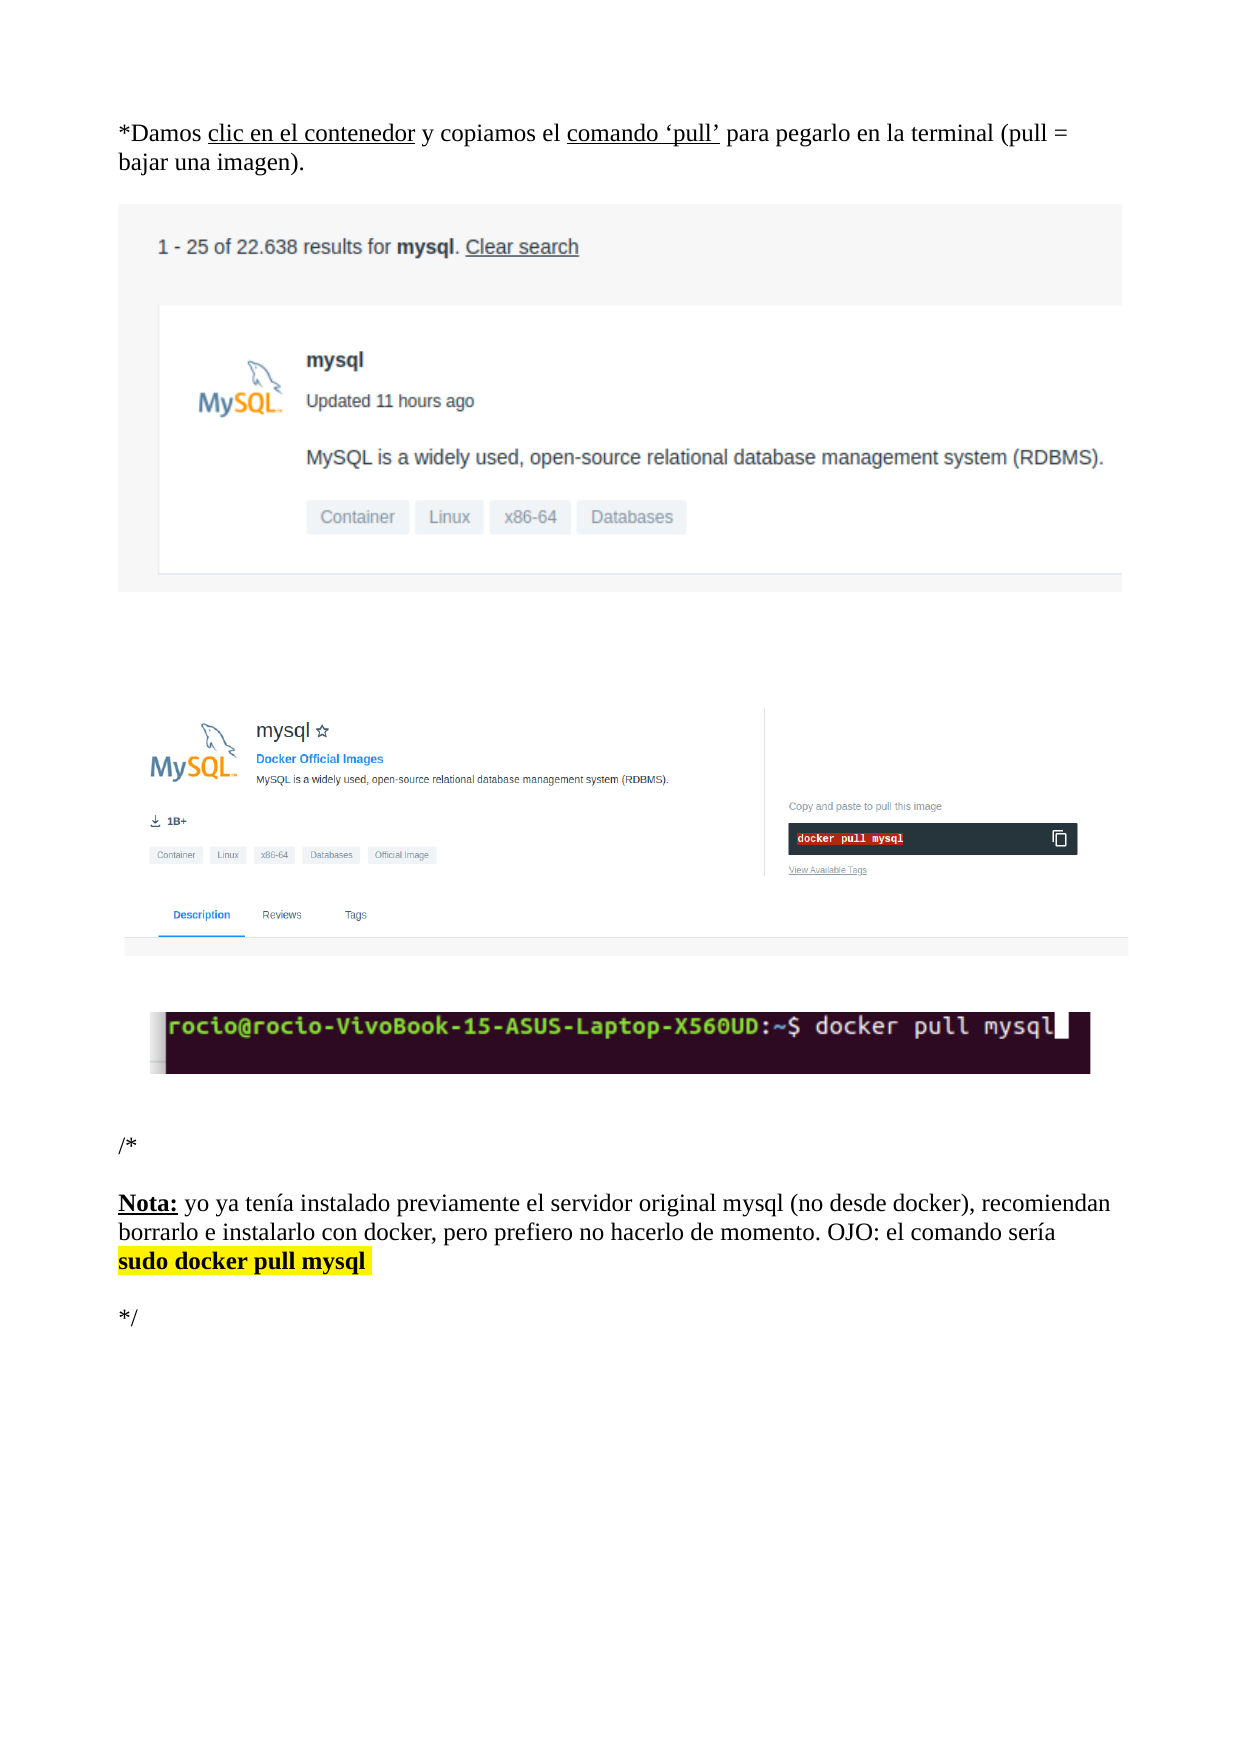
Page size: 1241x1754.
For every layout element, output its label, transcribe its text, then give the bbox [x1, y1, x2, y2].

text sudo docker pull mysql [118, 1246, 1122, 1275]
picture [118, 204, 1123, 592]
text */ [118, 1303, 1122, 1332]
text *Damos clic en el contenedor y copiamos el comando ‘pull’ para pegarlo en la terminal (pull = bajar una imagen). [118, 118, 1122, 176]
picture [149, 1012, 1091, 1074]
text Nota: yo ya tenía instalado previamente el servidor original mysql (no desde docker), recomiendan borrarlo e instalarlo con docker, pero prefiero no hacerlo de momento. OJO: el comando sería [118, 1188, 1122, 1246]
text /* [118, 1131, 1122, 1160]
picture [124, 696, 1129, 956]
